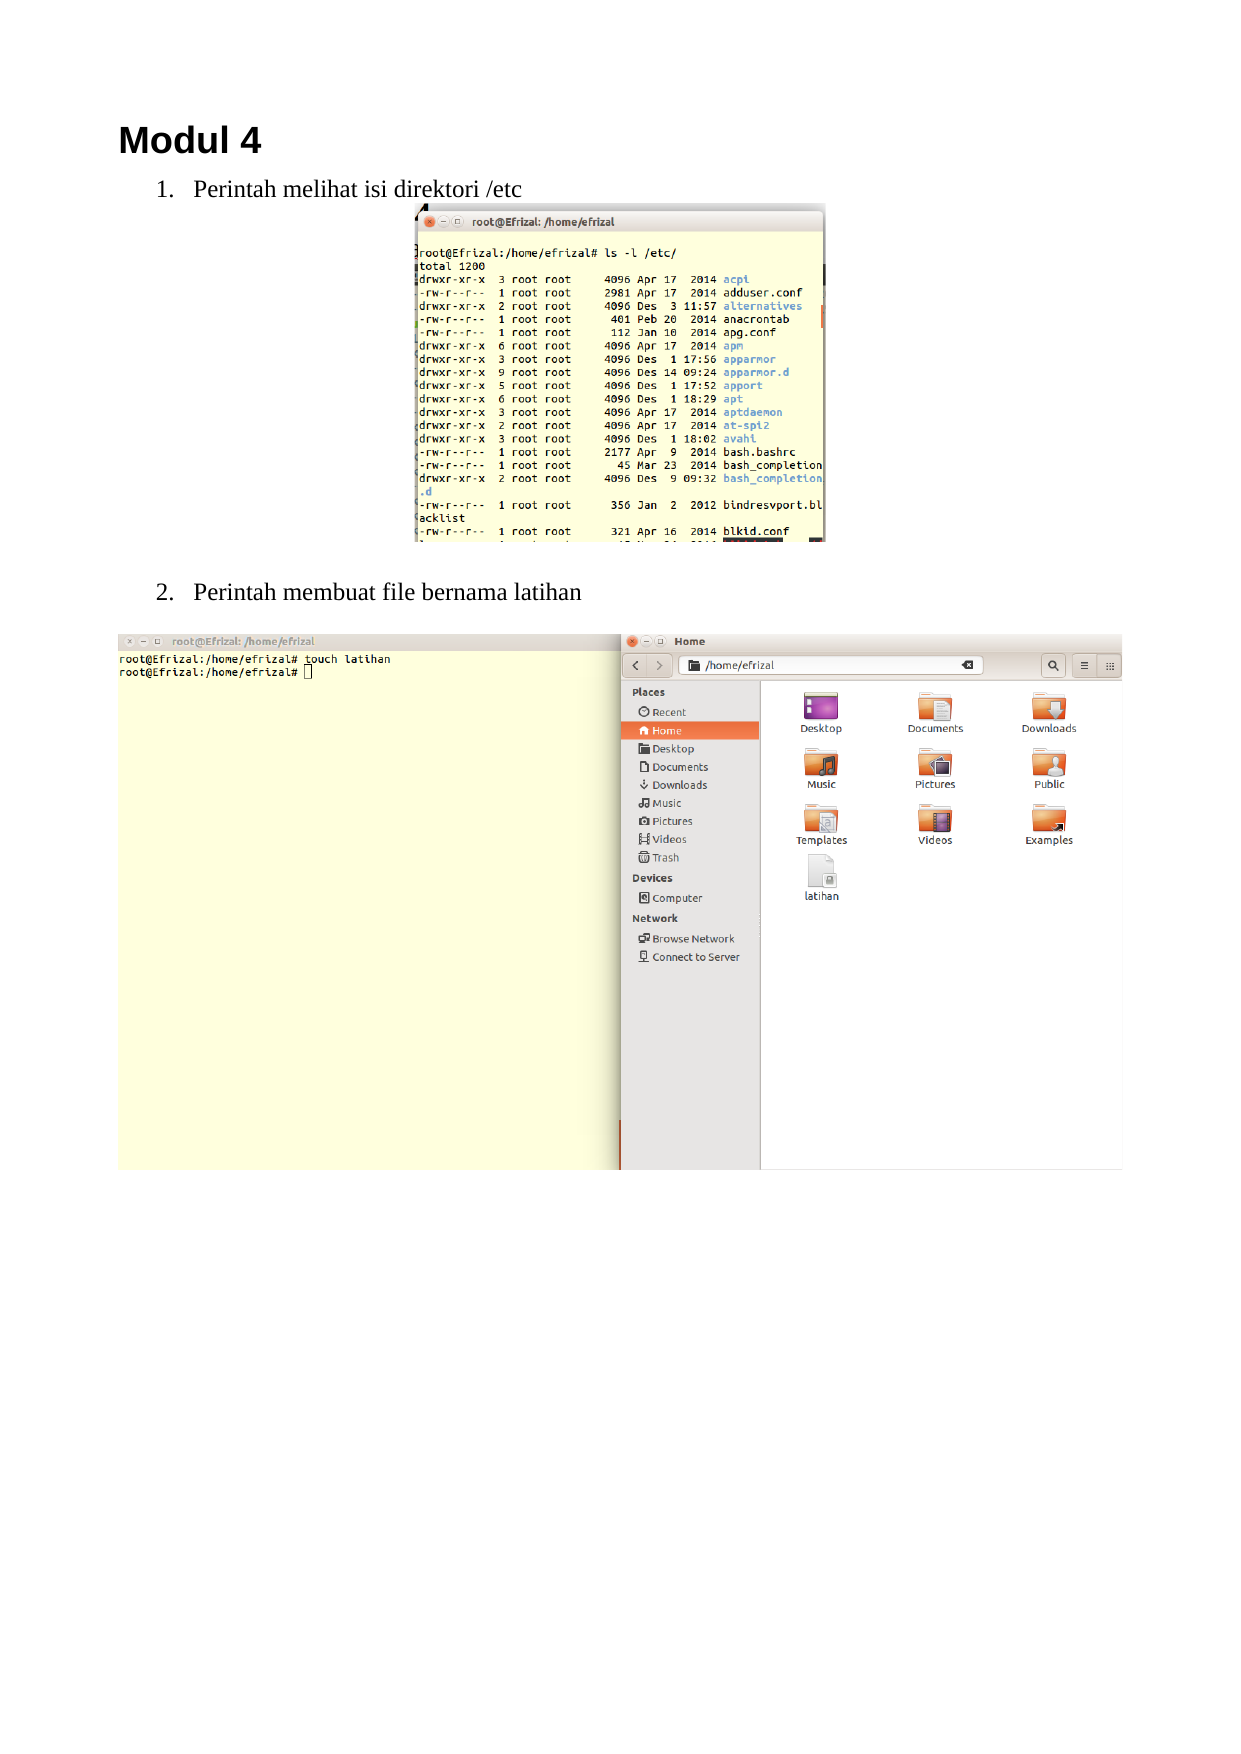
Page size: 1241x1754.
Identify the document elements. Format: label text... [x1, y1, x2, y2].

list Perintah membuat file bernama latihan [156, 577, 1122, 606]
picture [414, 203, 826, 542]
subtitle Modul 4 [118, 118, 1122, 162]
list Perintah melihat isi direktori /etc [156, 174, 1122, 203]
picture [118, 634, 1123, 1170]
